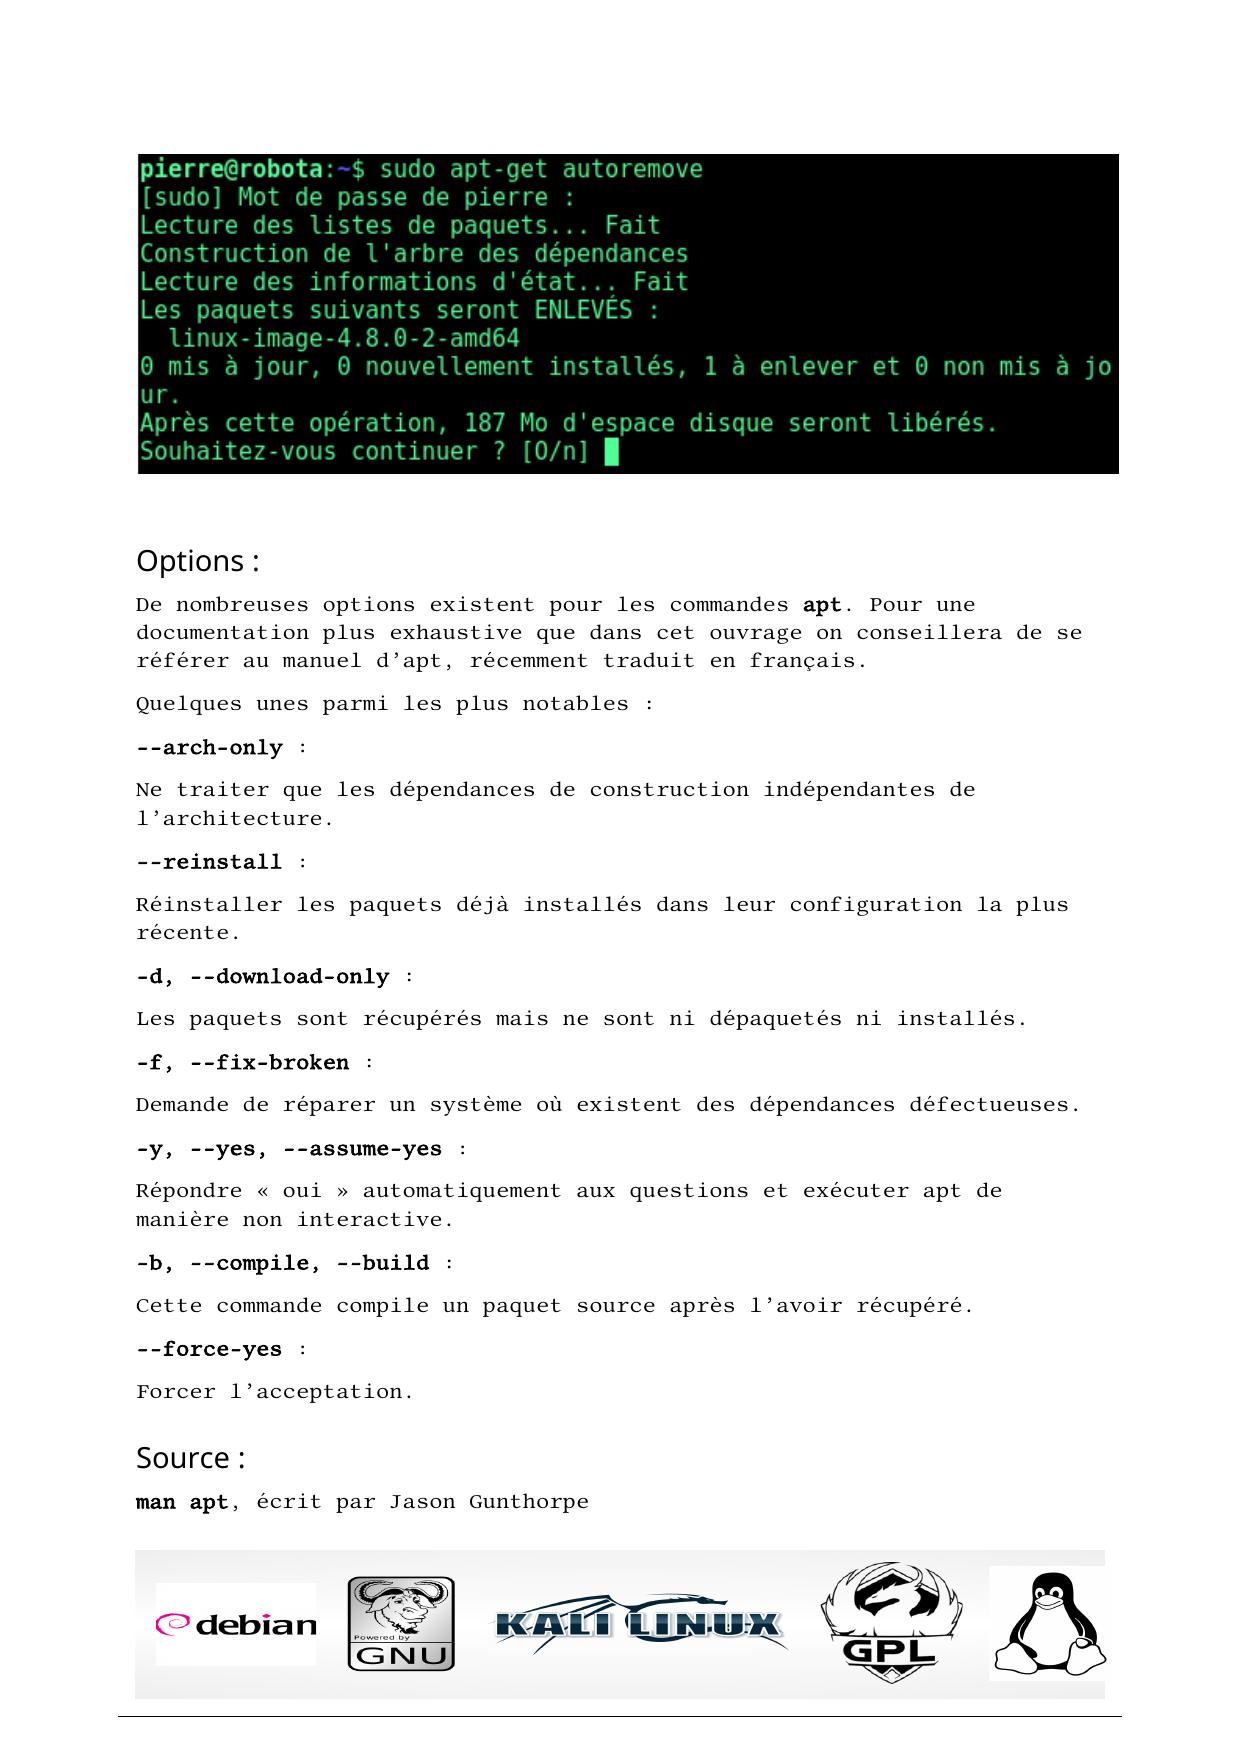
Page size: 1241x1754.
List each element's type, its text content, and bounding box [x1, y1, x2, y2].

text --arch-only : [136, 735, 1104, 759]
text Cette commande compile un paquet source après l’avoir récupéré. [136, 1294, 1104, 1317]
text -f, --fix-broken : [136, 1050, 1104, 1074]
text Quelques unes parmi les plus notables : [136, 692, 1104, 716]
text De nombreuses options existent pour les commandes apt. Pour une documentation plus exhaustive que dans cet ouvrage on conseillera de se référer au manuel d’apt, récemment traduit en français. [136, 592, 1104, 673]
picture [137, 154, 1119, 474]
picture [341, 1573, 460, 1674]
picture [820, 1562, 963, 1684]
picture [476, 1579, 799, 1670]
text Ne traiter que les dépendances de construction indépendantes de l’architecture. [136, 778, 1104, 830]
text Forcer l’acceptation. [136, 1380, 1104, 1403]
text Réinstaller les paquets déjà installés dans leur configuration la plus récente. [136, 893, 1104, 945]
text --reinstall : [136, 850, 1104, 873]
text Répondre « oui » automatiquement aux questions et exécuter apt de manière non interactive. [136, 1179, 1104, 1231]
text -y, --yes, --assume-yes : [136, 1136, 1104, 1160]
text Les paquets sont récupérés mais ne sont ni dépaquetés ni installés. [136, 1007, 1104, 1031]
text -b, --compile, --build : [136, 1251, 1104, 1274]
picture [156, 1583, 317, 1666]
text --force-yes : [136, 1337, 1104, 1361]
subtitle Options : [136, 540, 1104, 580]
picture [989, 1566, 1112, 1681]
text Demande de réparer un système où existent des dépendances défectueuses. [136, 1093, 1104, 1117]
text -d, --download-only : [136, 964, 1104, 988]
subtitle Source : [136, 1437, 1104, 1477]
text man apt, écrit par Jason Gunthorpe [136, 1489, 1104, 1513]
